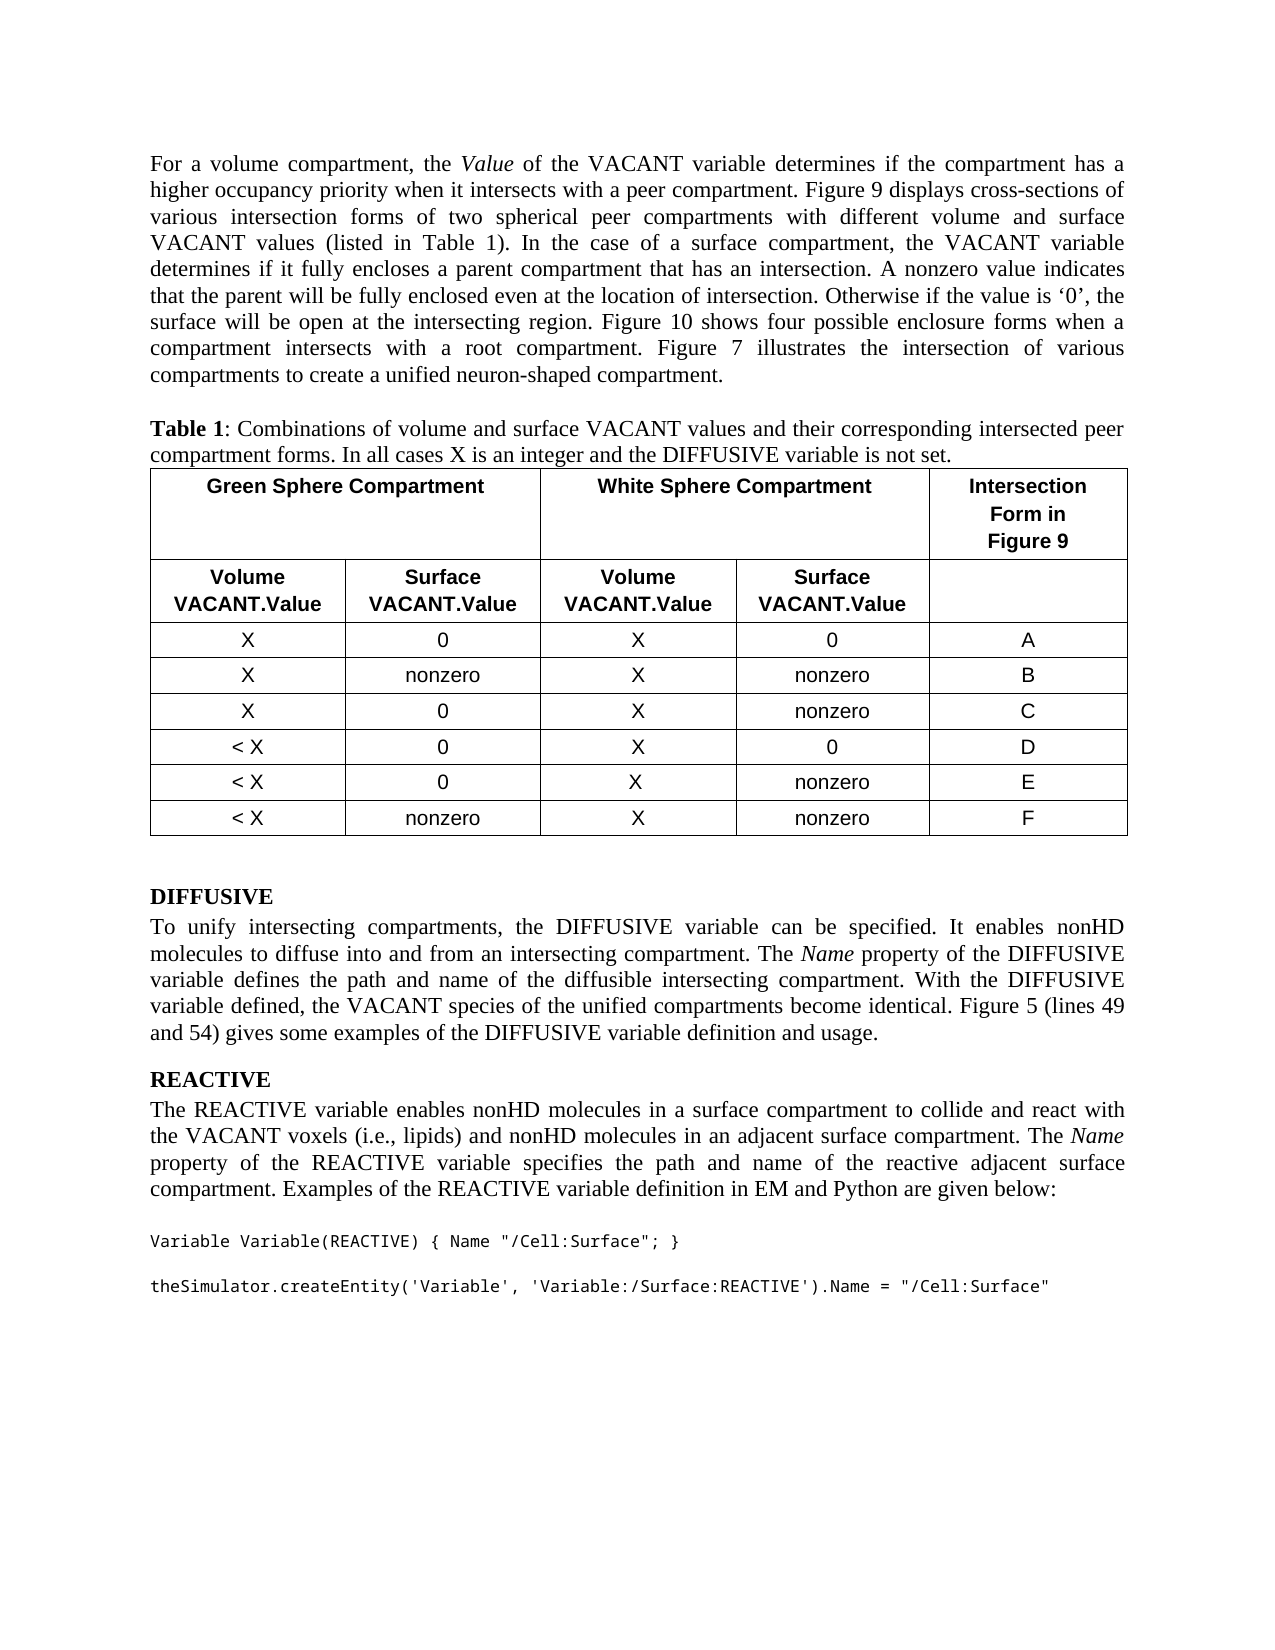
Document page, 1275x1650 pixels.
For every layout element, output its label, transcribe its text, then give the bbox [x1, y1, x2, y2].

table_header Green Sphere Compartment [151, 469, 540, 558]
table_cell nonzero [737, 658, 929, 693]
subtitle REACTIVE [150, 1066, 1125, 1092]
text The REACTIVE variable enables nonHD molecules in a surface compartment to collide and react with the VACANT voxels (i.e., lipids) and nonHD molecules in an adjacent surface compartment. The Name property of the REACTIVE variable specifies the path and name of the reactive adjacent surface compartment. Examples of the REACTIVE variable definition in EM and Python are given below: [150, 1096, 1125, 1202]
table_cell nonzero [737, 801, 929, 835]
text For a volume compartment, the Value of the VACANT variable determines if the compartment has a higher occupancy priority when it intersects with a peer compartment. Figure 9 displays cross-sections of various intersection forms of two spherical peer compartments with different volume and surface VACANT values (listed in Table 1). In the case of a surface compartment, the VACANT variable determines if it fully encloses a parent compartment that has an intersection. A nonzero value indicates that the parent will be fully enclosed even at the location of intersection. Otherwise if the value is ‘0’, the surface will be open at the intersecting region. Figure 10 shows four possible enclosure forms when a compartment intersects with a root compartment. Figure 7 illustrates the intersection of various compartments to create a unified neuron-shaped compartment. [150, 150, 1125, 387]
table_cell Surface VACANT.Value [737, 560, 929, 622]
table_cell X [541, 658, 736, 693]
text Table 1: Combinations of volume and surface VACANT values and their corresponding intersected peer compartment forms. In all cases X is an integer and the DIFFUSIVE variable is not set. [150, 415, 1125, 468]
table_cell X [541, 694, 736, 728]
table_cell X [151, 623, 345, 657]
table_cell X [151, 694, 345, 728]
table_cell 0 [737, 623, 929, 657]
table_cell X [541, 730, 736, 764]
table_cell X [541, 801, 736, 835]
subtitle DIFFUSIVE [150, 883, 1125, 909]
table_cell B [930, 658, 1127, 693]
table_header White Sphere Compartment [541, 469, 929, 558]
table_cell C [930, 694, 1127, 728]
table_cell E [930, 765, 1127, 800]
table_cell 0 [346, 694, 540, 728]
text To unify intersecting compartments, the DIFFUSIVE variable can be specified. It enables nonHD molecules to diffuse into and from an intersecting compartment. The Name property of the DIFFUSIVE variable defines the path and name of the diffusible intersecting compartment. With the DIFFUSIVE variable defined, the VACANT species of the unified compartments become identical. Figure 5 (lines 49 and 54) gives some examples of the DIFFUSIVE variable definition and usage. [150, 913, 1125, 1045]
table_cell 0 [346, 765, 540, 800]
table_cell Volume VACANT.Value [151, 560, 345, 622]
table_cell nonzero [346, 658, 540, 693]
table_cell < X [151, 765, 345, 800]
table_cell nonzero [737, 694, 929, 728]
table_cell X [541, 765, 736, 800]
table_cell nonzero [737, 765, 929, 800]
table_cell 0 [346, 730, 540, 764]
table_cell X [541, 623, 736, 657]
table_cell 0 [346, 623, 540, 657]
table_cell A [930, 623, 1127, 657]
table_cell F [930, 801, 1127, 835]
text Variable Variable(REACTIVE) { Name "/Cell:Surface"; } [150, 1229, 1125, 1252]
table_cell nonzero [346, 801, 540, 835]
table_cell 0 [737, 730, 929, 764]
table_cell < X [151, 801, 345, 835]
text theSimulator.createEntity('Variable', 'Variable:/Surface:REACTIVE').Name = "/Cell:Surface" [150, 1275, 1125, 1298]
table_cell [930, 560, 1127, 622]
table_cell < X [151, 730, 345, 764]
table_cell Surface VACANT.Value [346, 560, 540, 622]
table_cell X [151, 658, 345, 693]
table_cell Volume VACANT.Value [541, 560, 736, 622]
table_cell D [930, 730, 1127, 764]
table_header Intersection Form in Figure 9 [930, 469, 1127, 558]
